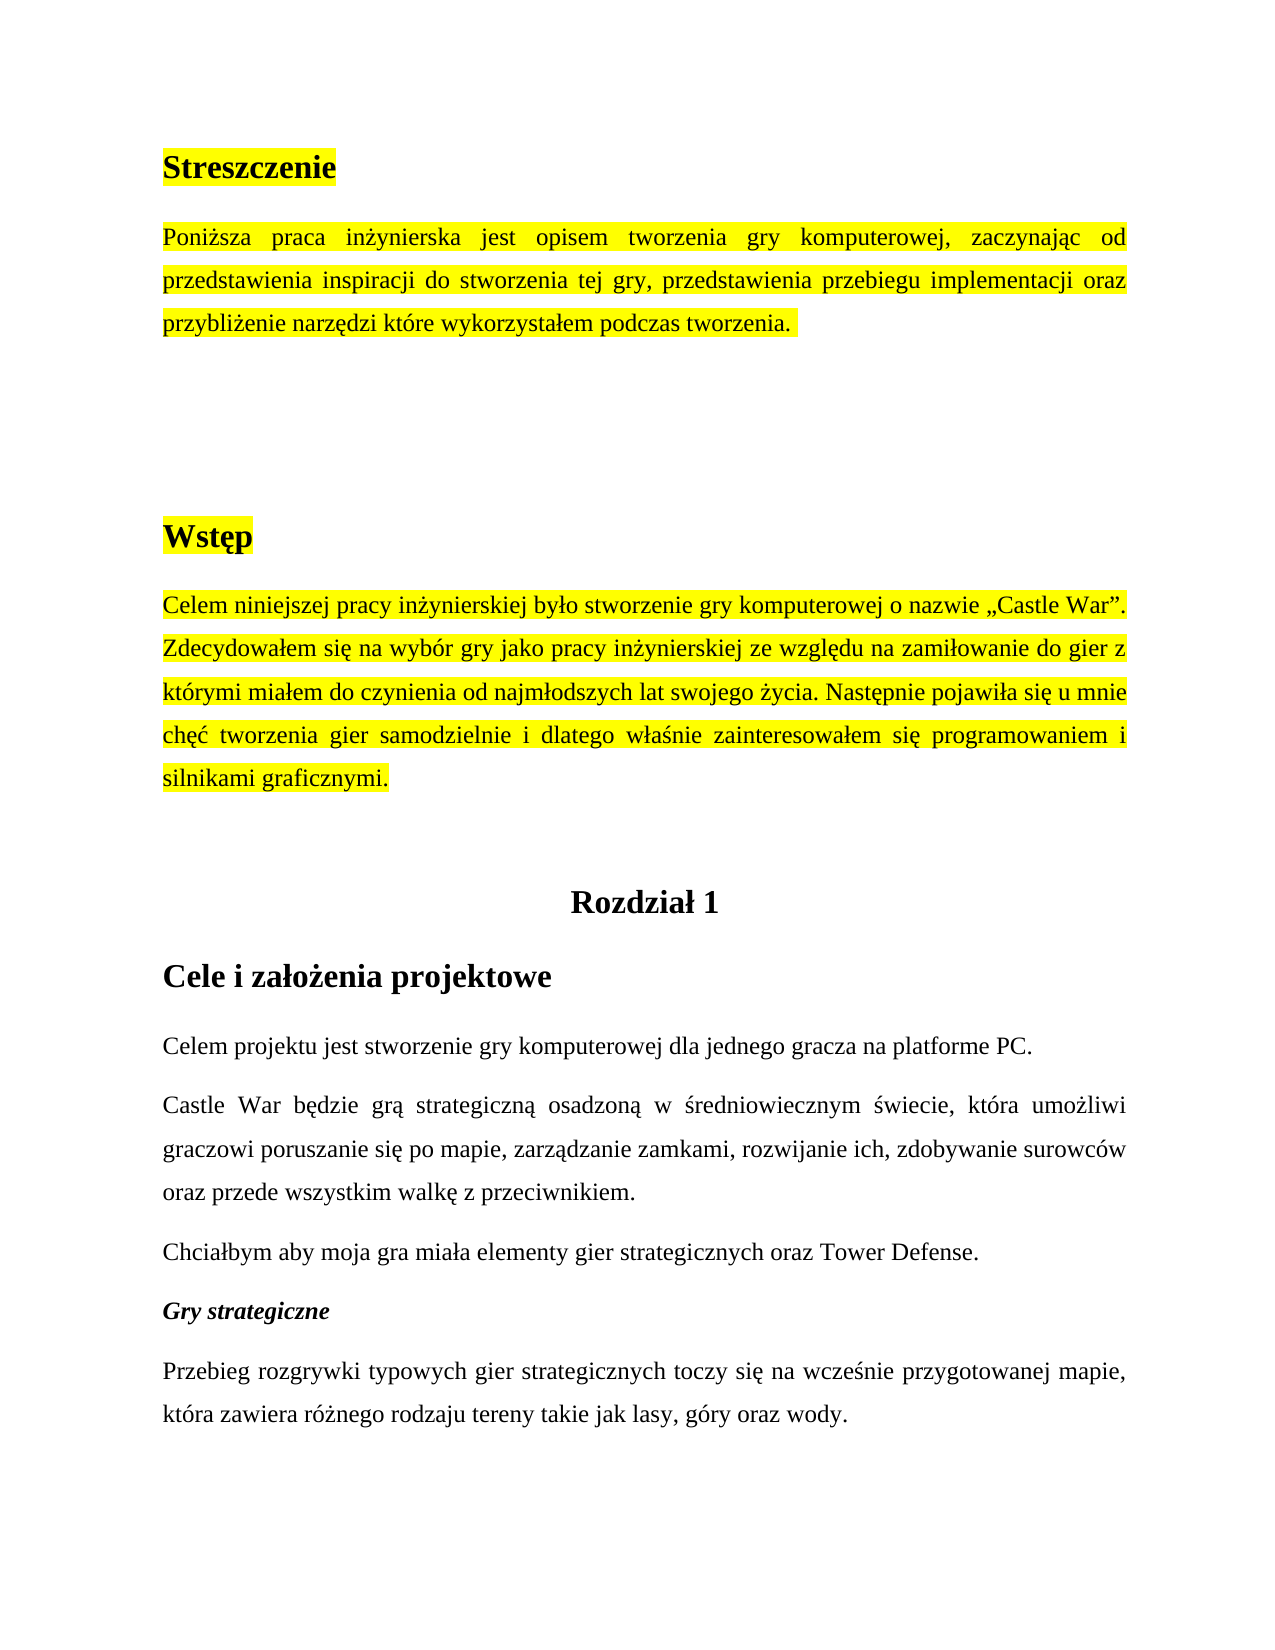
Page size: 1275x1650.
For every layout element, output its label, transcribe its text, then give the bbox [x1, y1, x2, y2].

text Rozdział 1 [162, 882, 1127, 921]
list Streszczenie [162, 148, 1127, 186]
text Cele i założenia projektowe [162, 957, 1127, 995]
list Wstęp [162, 516, 1127, 554]
list Celem niniejszej pracy inżynierskiej było stworzenie gry komputerowej o nazwie „Castle War”. Zdecydowałem się na wybór gry jako pracy inżynierskiej ze względu na zamiłowanie do gier z którymi miałem do czynienia od najmłodszych lat swojego życia. Następnie pojawiła się u mnie chęć tworzenia gier samodzielnie i dlatego właśnie zainteresowałem się programowaniem i silnikami graficznymi. [162, 590, 1127, 792]
text Gry strategiczne [162, 1296, 1127, 1325]
text Chciałbym aby moja gra miała elementy gier strategicznych oraz Tower Defense. [162, 1237, 1127, 1265]
list Celem projektu jest stworzenie gry komputerowej dla jednego gracza na platforme PC. [162, 1031, 1127, 1059]
list Castle War będzie grą strategiczną osadzoną w średniowiecznym świecie, która umożliwi graczowi poruszanie się po mapie, zarządzanie zamkami, rozwijanie ich, zdobywanie surowców oraz przede wszystkim walkę z przeciwnikiem. [162, 1091, 1127, 1206]
list Poniższa praca inżynierska jest opisem tworzenia gry komputerowej, zaczynając od przedstawienia inspiracji do stworzenia tej gry, przedstawienia przebiegu implementacji oraz przybliżenie narzędzi które wykorzystałem podczas tworzenia. [162, 222, 1127, 337]
text Przebieg rozgrywki typowych gier strategicznych toczy się na wcześnie przygotowanej mapie, która zawiera różnego rodzaju tereny takie jak lasy, góry oraz wody. [162, 1356, 1127, 1428]
